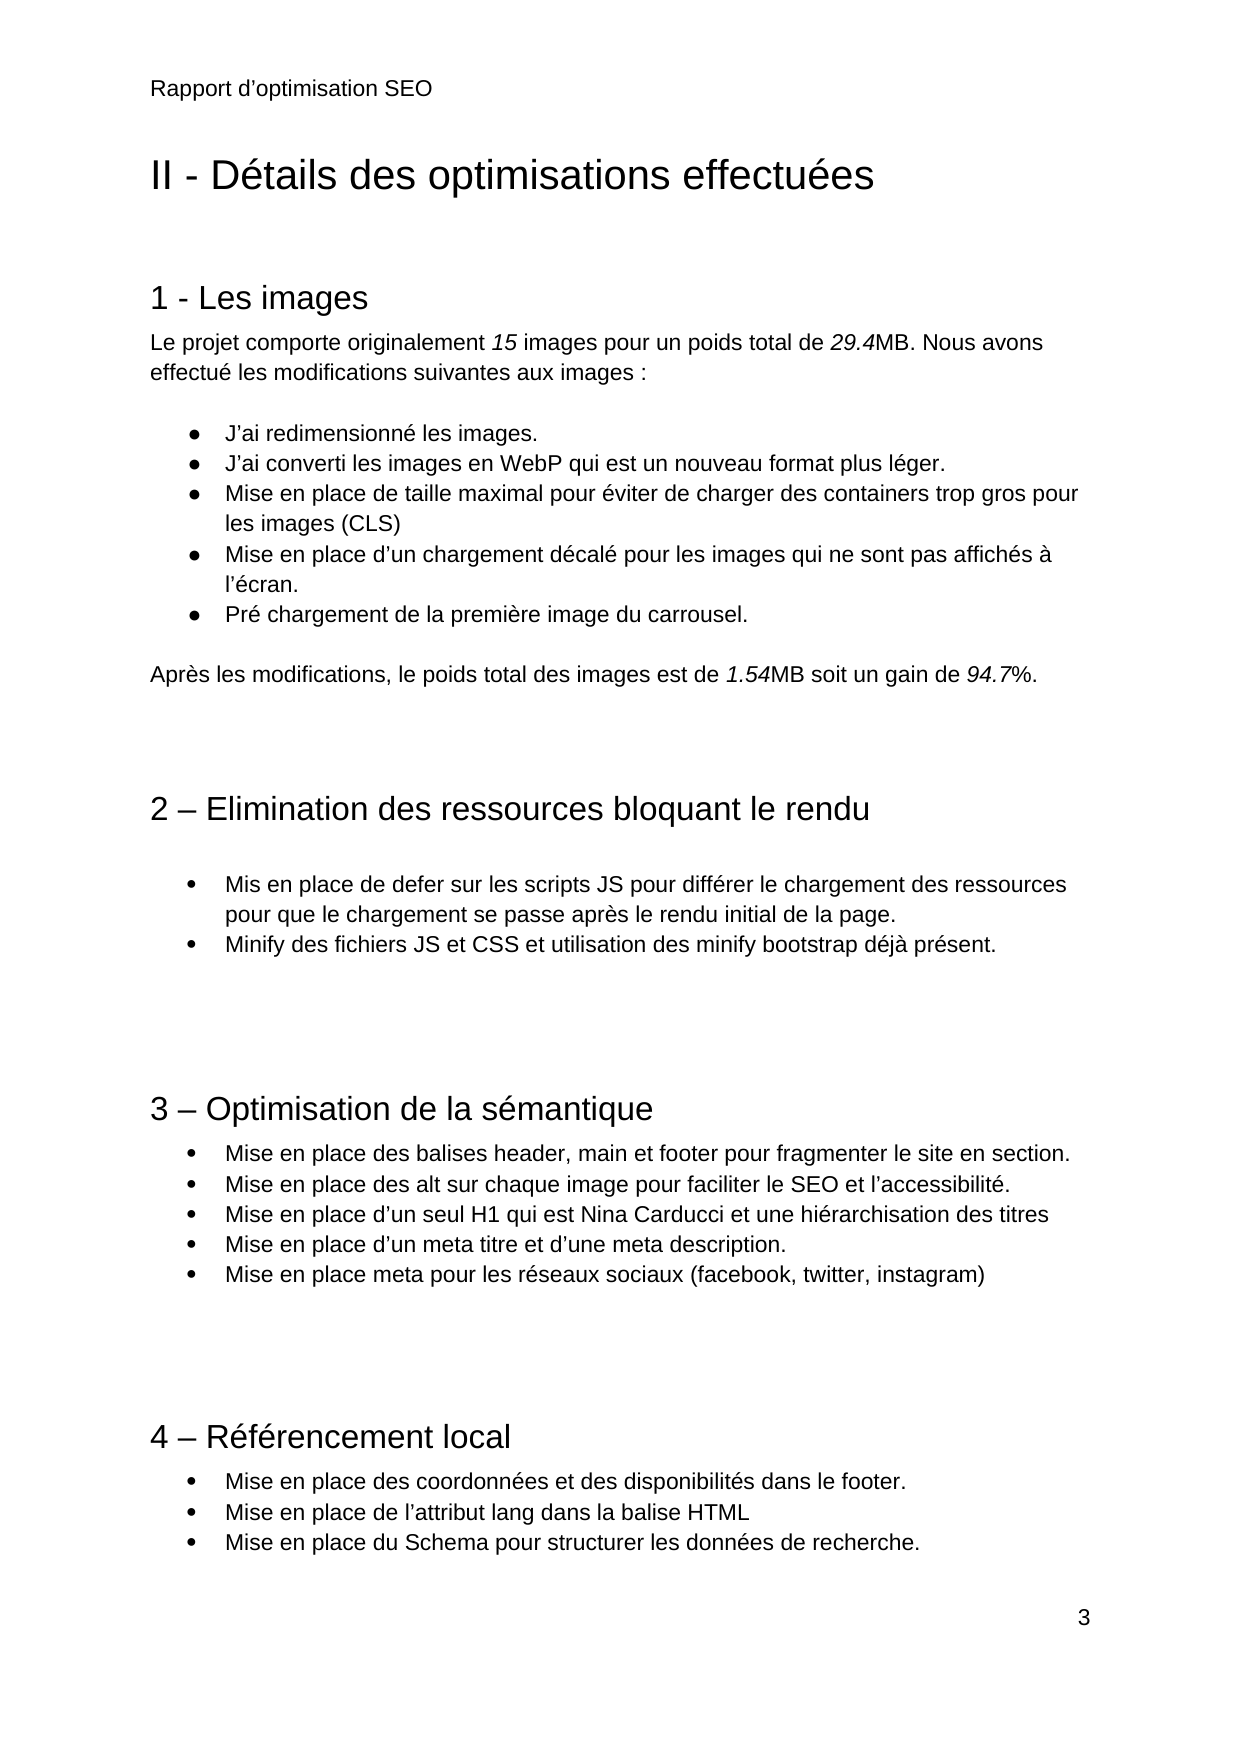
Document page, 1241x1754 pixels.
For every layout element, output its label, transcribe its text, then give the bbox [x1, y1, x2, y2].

list Minify des fichiers JS et CSS et utilisation des minify bootstrap déjà présent. [187, 931, 1090, 957]
list Mise en place des balises header, main et footer pour fragmenter le site en section. [187, 1140, 1090, 1167]
list Mise en place de l’attribut lang dans la balise HTML [187, 1498, 1090, 1525]
subtitle 3 – Optimisation de la sémantique [150, 1089, 1090, 1128]
list Mise en place des alt sur chaque image pour faciliter le SEO et l’accessibilité. [187, 1171, 1090, 1197]
list Mis en place de defer sur les scripts JS pour différer le chargement des ressources pour que le chargement se passe après le rendu initial de la page. [187, 871, 1090, 927]
list Mise en place d’un seul H1 qui est Nina Carducci et une hiérarchisation des titres [187, 1201, 1090, 1227]
subtitle 2 – Elimination des ressources bloquant le rendu [150, 789, 1090, 828]
list Mise en place du Schema pour structurer les données de recherche. [187, 1529, 1090, 1555]
list Mise en place d’un meta titre et d’une meta description. [187, 1231, 1090, 1257]
list Pré chargement de la première image du carrousel. [187, 601, 1090, 627]
text Le projet comporte originalement 15 images pour un poids total de 29.4MB. Nous avons effectué les modifications suivantes aux images : [150, 329, 1090, 386]
subtitle 1 - Les images [150, 278, 1090, 317]
list Mise en place de taille maximal pour éviter de charger des containers trop gros pour les images (CLS) [187, 480, 1090, 537]
list J’ai converti les images en WebP qui est un nouveau format plus léger. [187, 450, 1090, 476]
list J’ai redimensionné les images. [187, 420, 1090, 446]
text Après les modifications, le poids total des images est de 1.54MB soit un gain de 94.7%. [150, 661, 1090, 688]
list Mise en place meta pour les réseaux sociaux (facebook, twitter, instagram) [187, 1261, 1090, 1287]
list Mise en place des coordonnées et des disponibilités dans le footer. [187, 1468, 1090, 1494]
subtitle 4 – Référencement local [150, 1417, 1090, 1456]
list Mise en place d’un chargement décalé pour les images qui ne sont pas affichés à l’écran. [187, 541, 1090, 597]
subtitle II - Détails des optimisations effectuées [150, 150, 1090, 198]
